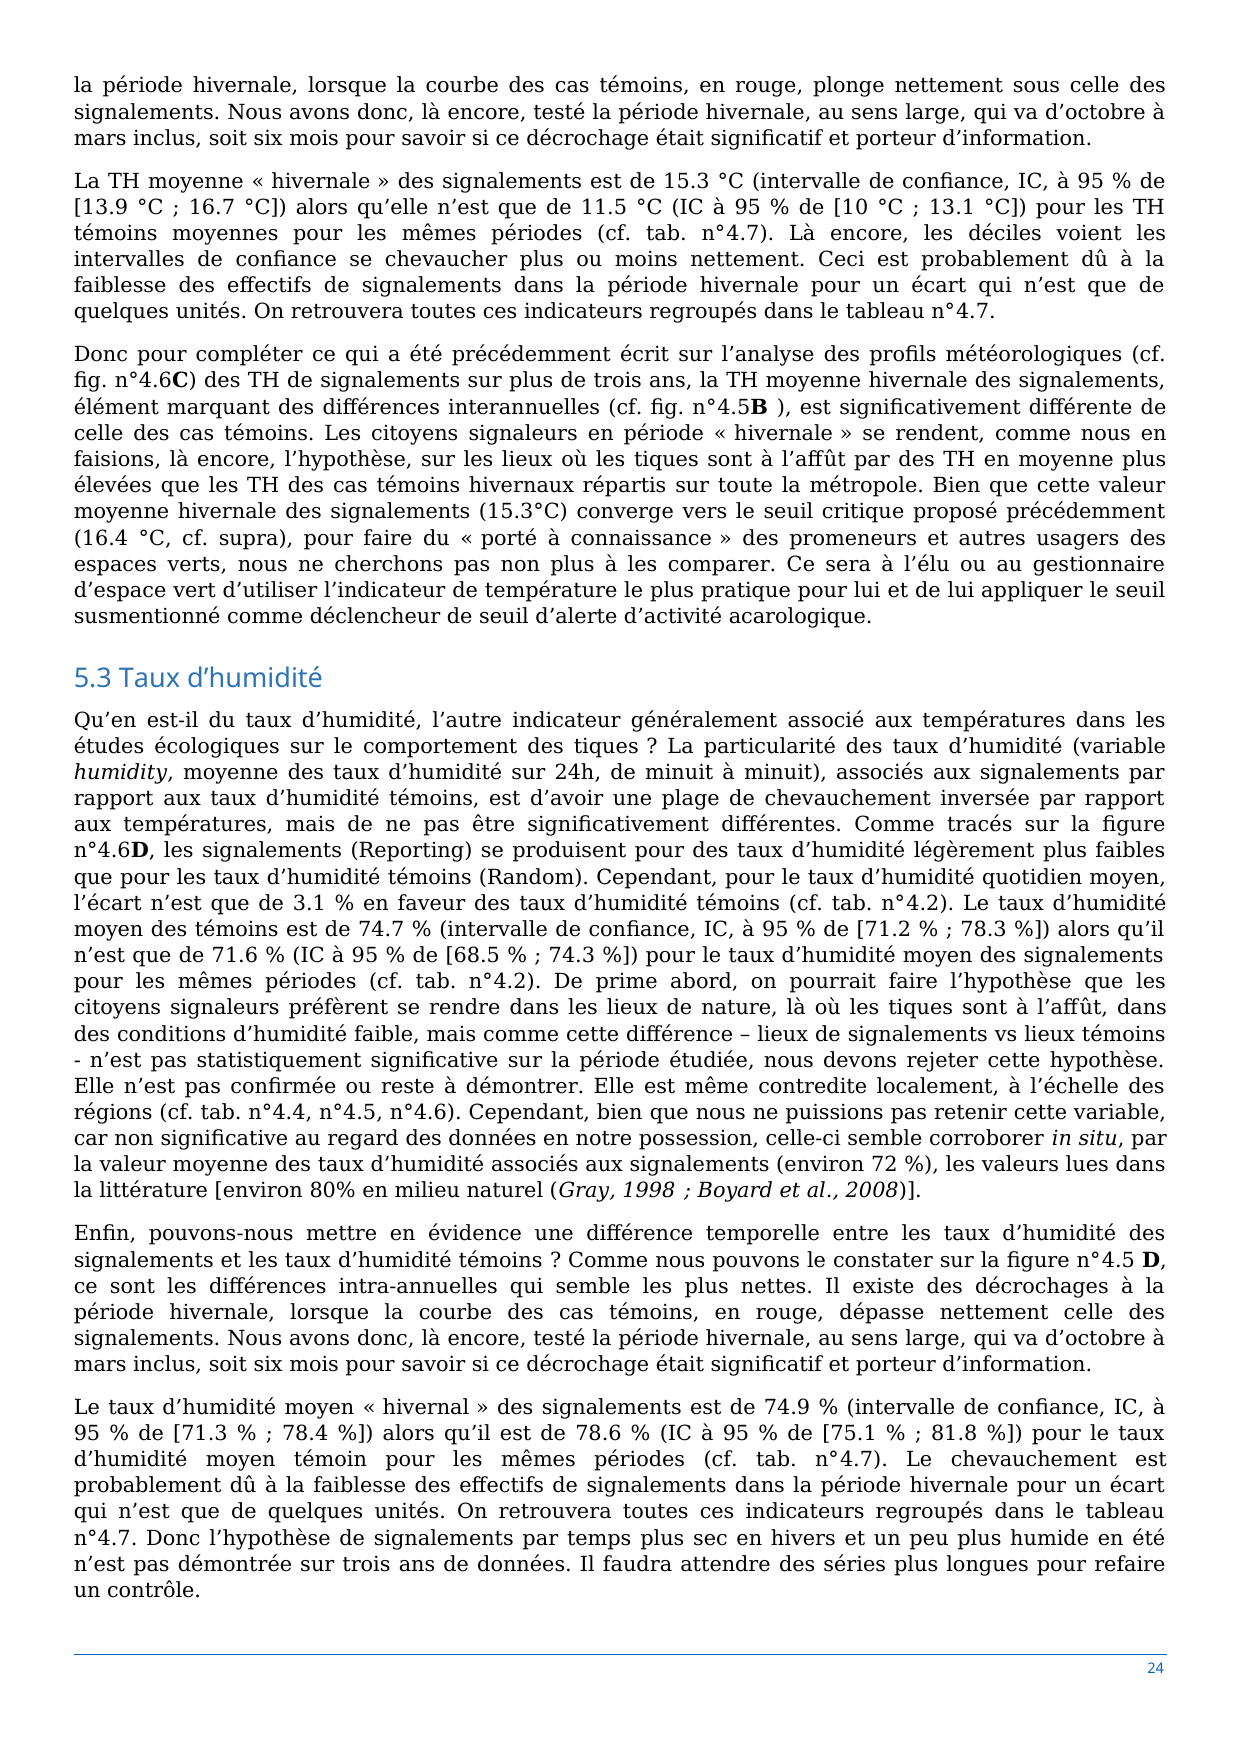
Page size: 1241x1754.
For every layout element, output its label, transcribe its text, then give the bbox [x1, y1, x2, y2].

text La TH moyenne « hivernale » des signalements est de 15.3 °C (intervalle de confiance, IC, à 95 % de [13.9 °C ; 16.7 °C]) alors qu’elle n’est que de 11.5 °C (IC à 95 % de [10 °C ; 13.1 °C]) pour les TH témoins moyennes pour les mêmes périodes (cf. tab. n°4.7). Là encore, les déciles voient les intervalles de confiance se chevaucher plus ou moins nettement. Ceci est probablement dû à la faiblesse des effectifs de signalements dans la période hivernale pour un écart qui n’est que de quelques unités. On retrouvera toutes ces indicateurs regroupés dans le tableau n°4.7. [73, 169, 1167, 324]
text la période hivernale, lorsque la courbe des cas témoins, en rouge, plonge nettement sous celle des signalements. Nous avons donc, là encore, testé la période hivernale, au sens large, qui va d’octobre à mars inclus, soit six mois pour savoir si ce décrochage était significatif et porteur d’information. [73, 73, 1167, 150]
subtitle 5.3 Taux d’humidité [73, 659, 1167, 696]
text Enfin, pouvons-nous mettre en évidence une différence temporelle entre les taux d’humidité des signalements et les taux d’humidité témoins ? Comme nous pouvons le constater sur la figure n°4.5 D, ce sont les différences intra-annuelles qui semble les plus nettes. Il existe des décrochages à la période hivernale, lorsque la courbe des cas témoins, en rouge, dépasse nettement celle des signalements. Nous avons donc, là encore, testé la période hivernale, au sens large, qui va d’octobre à mars inclus, soit six mois pour savoir si ce décrochage était significatif et porteur d’information. [73, 1221, 1167, 1376]
text Le taux d’humidité moyen « hivernal » des signalements est de 74.9 % (intervalle de confiance, IC, à 95 % de [71.3 % ; 78.4 %]) alors qu’il est de 78.6 % (IC à 95 % de [75.1 % ; 81.8 %]) pour le taux d’humidité moyen témoin pour les mêmes périodes (cf. tab. n°4.7). Le chevauchement est probablement dû à la faiblesse des effectifs de signalements dans la période hivernale pour un écart qui n’est que de quelques unités. On retrouvera toutes ces indicateurs regroupés dans le tableau n°4.7. Donc l’hypothèse de signalements par temps plus sec en hivers et un peu plus humide en été n’est pas démontrée sur trois ans de données. Il faudra attendre des séries plus longues pour refaire un contrôle. [73, 1395, 1167, 1602]
text Donc pour compléter ce qui a été précédemment écrit sur l’analyse des profils météorologiques (cf. fig. n°4.6C) des TH de signalements sur plus de trois ans, la TH moyenne hivernale des signalements, élément marquant des différences interannuelles (cf. fig. n°4.5B ), est significativement différente de celle des cas témoins. Les citoyens signaleurs en période « hivernale » se rendent, comme nous en faisions, là encore, l’hypothèse, sur les lieux où les tiques sont à l’affût par des TH en moyenne plus élevées que les TH des cas témoins hivernaux répartis sur toute la métropole. Bien que cette valeur moyenne hivernale des signalements (15.3°C) converge vers le seuil critique proposé précédemment (16.4 °C, cf. supra), pour faire du « porté à connaissance » des promeneurs et autres usagers des espaces verts, nous ne cherchons pas non plus à les comparer. Ce sera à l’élu ou au gestionnaire d’espace vert d’utiliser l’indicateur de température le plus pratique pour lui et de lui appliquer le seuil susmentionné comme déclencheur de seuil d’alerte d’activité acarologique. [73, 342, 1167, 628]
text Qu’en est-il du taux d’humidité, l’autre indicateur généralement associé aux températures dans les études écologiques sur le comportement des tiques ? La particularité des taux d’humidité (variable humidity, moyenne des taux d’humidité sur 24h, de minuit à minuit), associés aux signalements par rapport aux taux d’humidité témoins, est d’avoir une plage de chevauchement inversée par rapport aux températures, mais de ne pas être significativement différentes. Comme tracés sur la figure n°4.6D, les signalements (Reporting) se produisent pour des taux d’humidité légèrement plus faibles que pour les taux d’humidité témoins (Random). Cependant, pour le taux d’humidité quotidien moyen, l’écart n’est que de 3.1 % en faveur des taux d’humidité témoins (cf. tab. n°4.2). Le taux d’humidité moyen des témoins est de 74.7 % (intervalle de confiance, IC, à 95 % de [71.2 % ; 78.3 %]) alors qu’il n’est que de 71.6 % (IC à 95 % de [68.5 % ; 74.3 %]) pour le taux d’humidité moyen des signalements pour les mêmes périodes (cf. tab. n°4.2). De prime abord, on pourrait faire l’hypothèse que les citoyens signaleurs préfèrent se rendre dans les lieux de nature, là où les tiques sont à l’affût, dans des conditions d’humidité faible, mais comme cette différence – lieux de signalements vs lieux témoins - n’est pas statistiquement significative sur la période étudiée, nous devons rejeter cette hypothèse. Elle n’est pas confirmée ou reste à démontrer. Elle est même contredite localement, à l’échelle des régions (cf. tab. n°4.4, n°4.5, n°4.6). Cependant, bien que nous ne puissions pas retenir cette variable, car non significative au regard des données en notre possession, celle-ci semble corroborer in situ, par la valeur moyenne des taux d’humidité associés aux signalements (environ 72 %), les valeurs lues dans la littérature [environ 80% en milieu naturel (Gray, 1998 ; Boyard et al., 2008)]. [73, 708, 1167, 1203]
